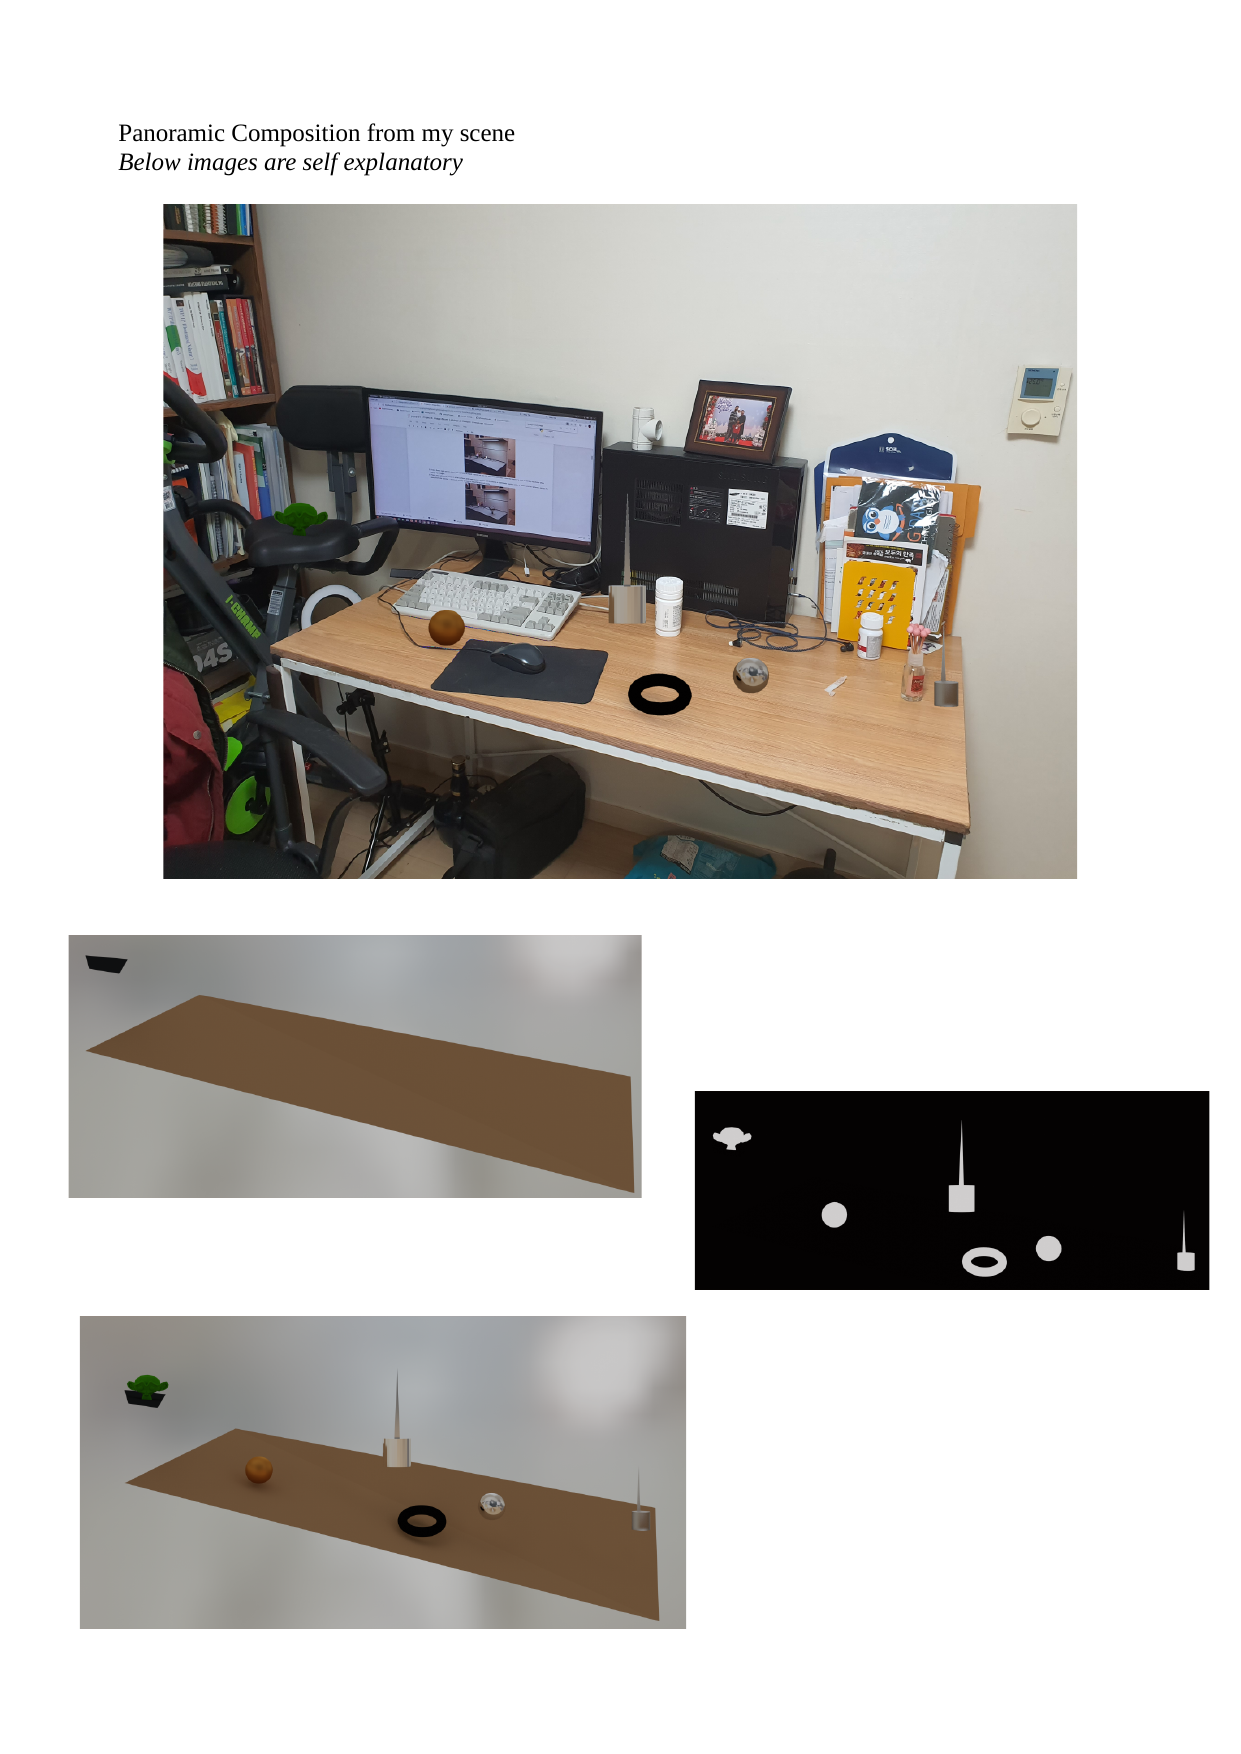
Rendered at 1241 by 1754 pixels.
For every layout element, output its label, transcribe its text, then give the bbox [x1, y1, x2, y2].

picture [68, 935, 642, 1198]
text Panoramic Composition from my scene [118, 118, 1122, 147]
picture [163, 204, 1078, 879]
picture [694, 1091, 1210, 1290]
text Below images are self explanatory [118, 147, 1122, 176]
picture [79, 1316, 687, 1629]
